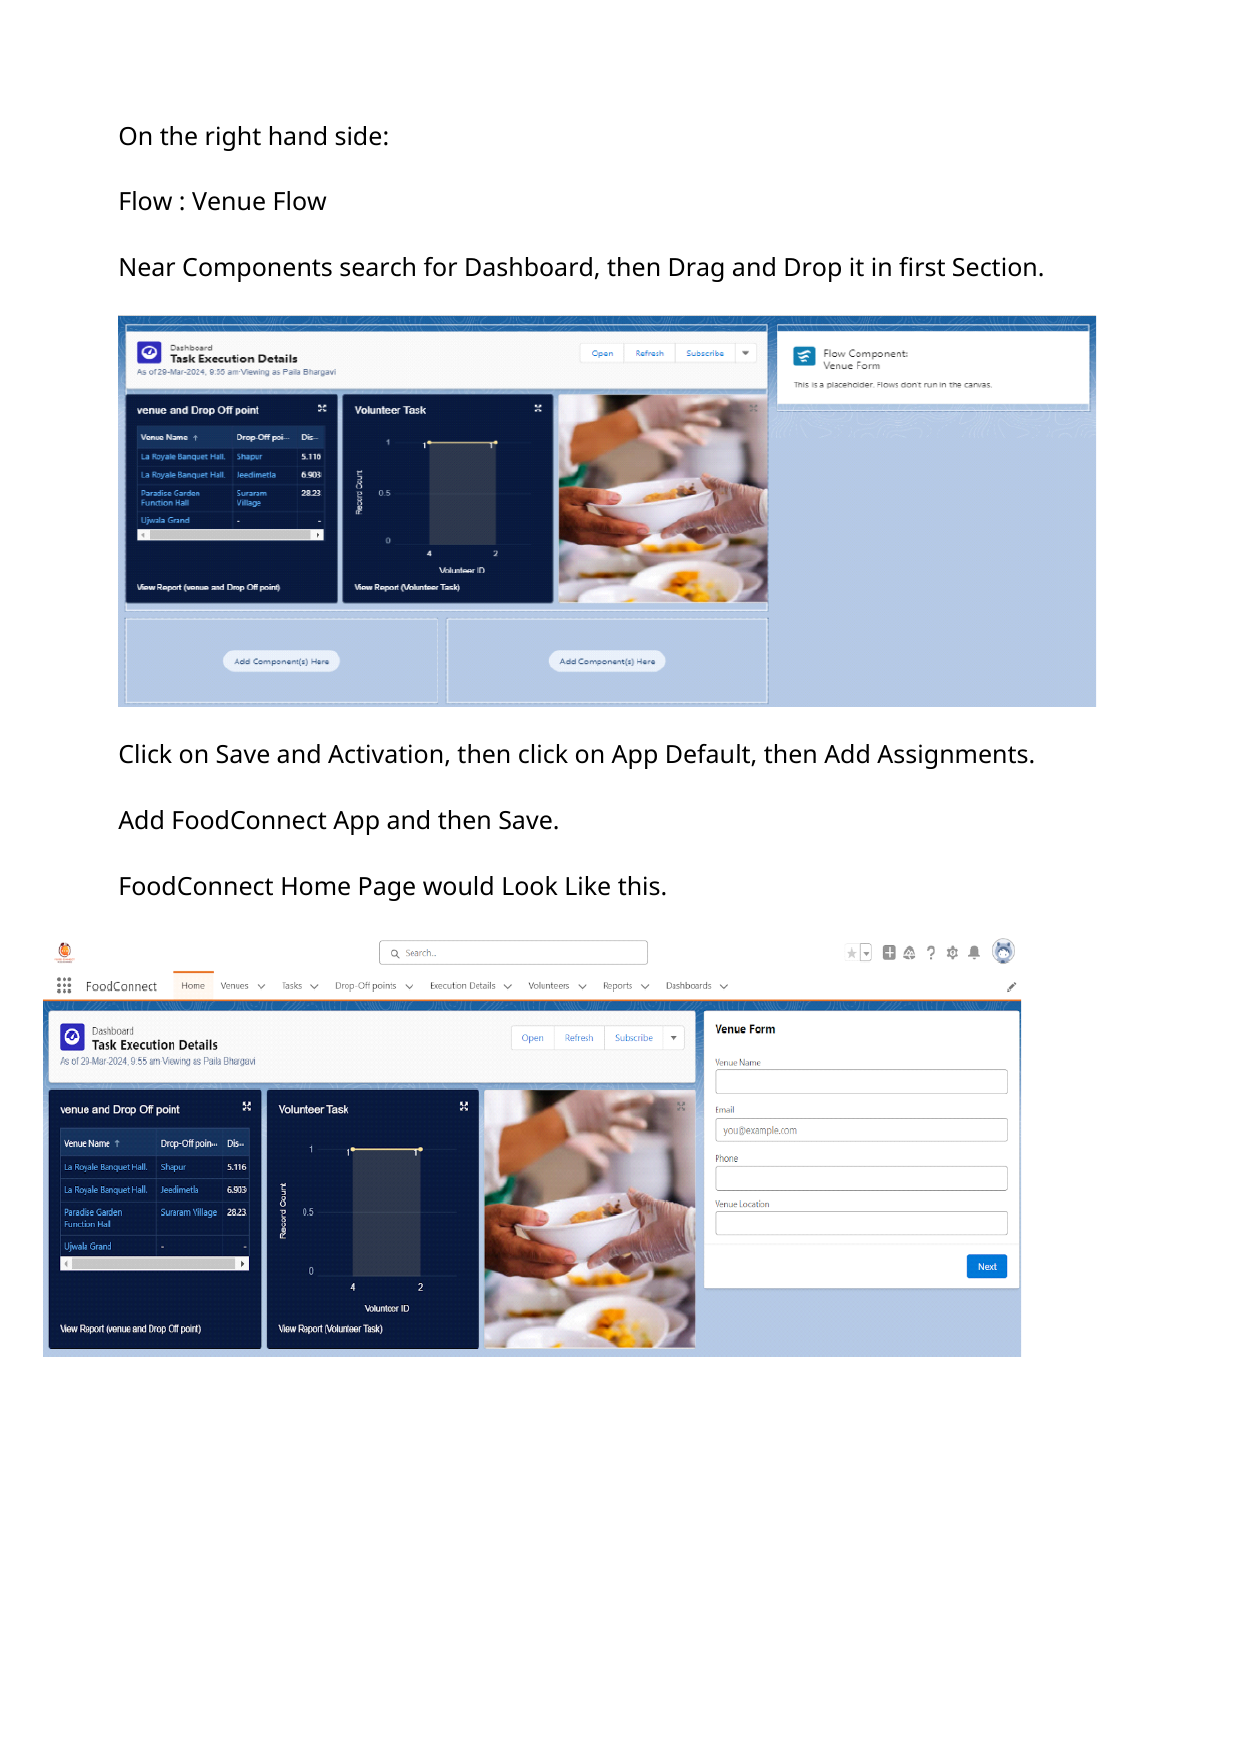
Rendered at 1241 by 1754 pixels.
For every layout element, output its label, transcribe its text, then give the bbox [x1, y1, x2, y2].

text FoodConnect Home Page would Look Like this. [118, 868, 1122, 902]
text Click on Save and Activation, then click on App Default, then Add Assignments. [118, 737, 1122, 771]
text Near Components search for Dashboard, then Drag and Drop it in first Section. [118, 250, 1122, 284]
text Flow : Venue Flow [118, 184, 1122, 218]
text Add FoodConnect App and then Save. [118, 803, 1122, 837]
text On the right hand side: [118, 118, 1122, 152]
